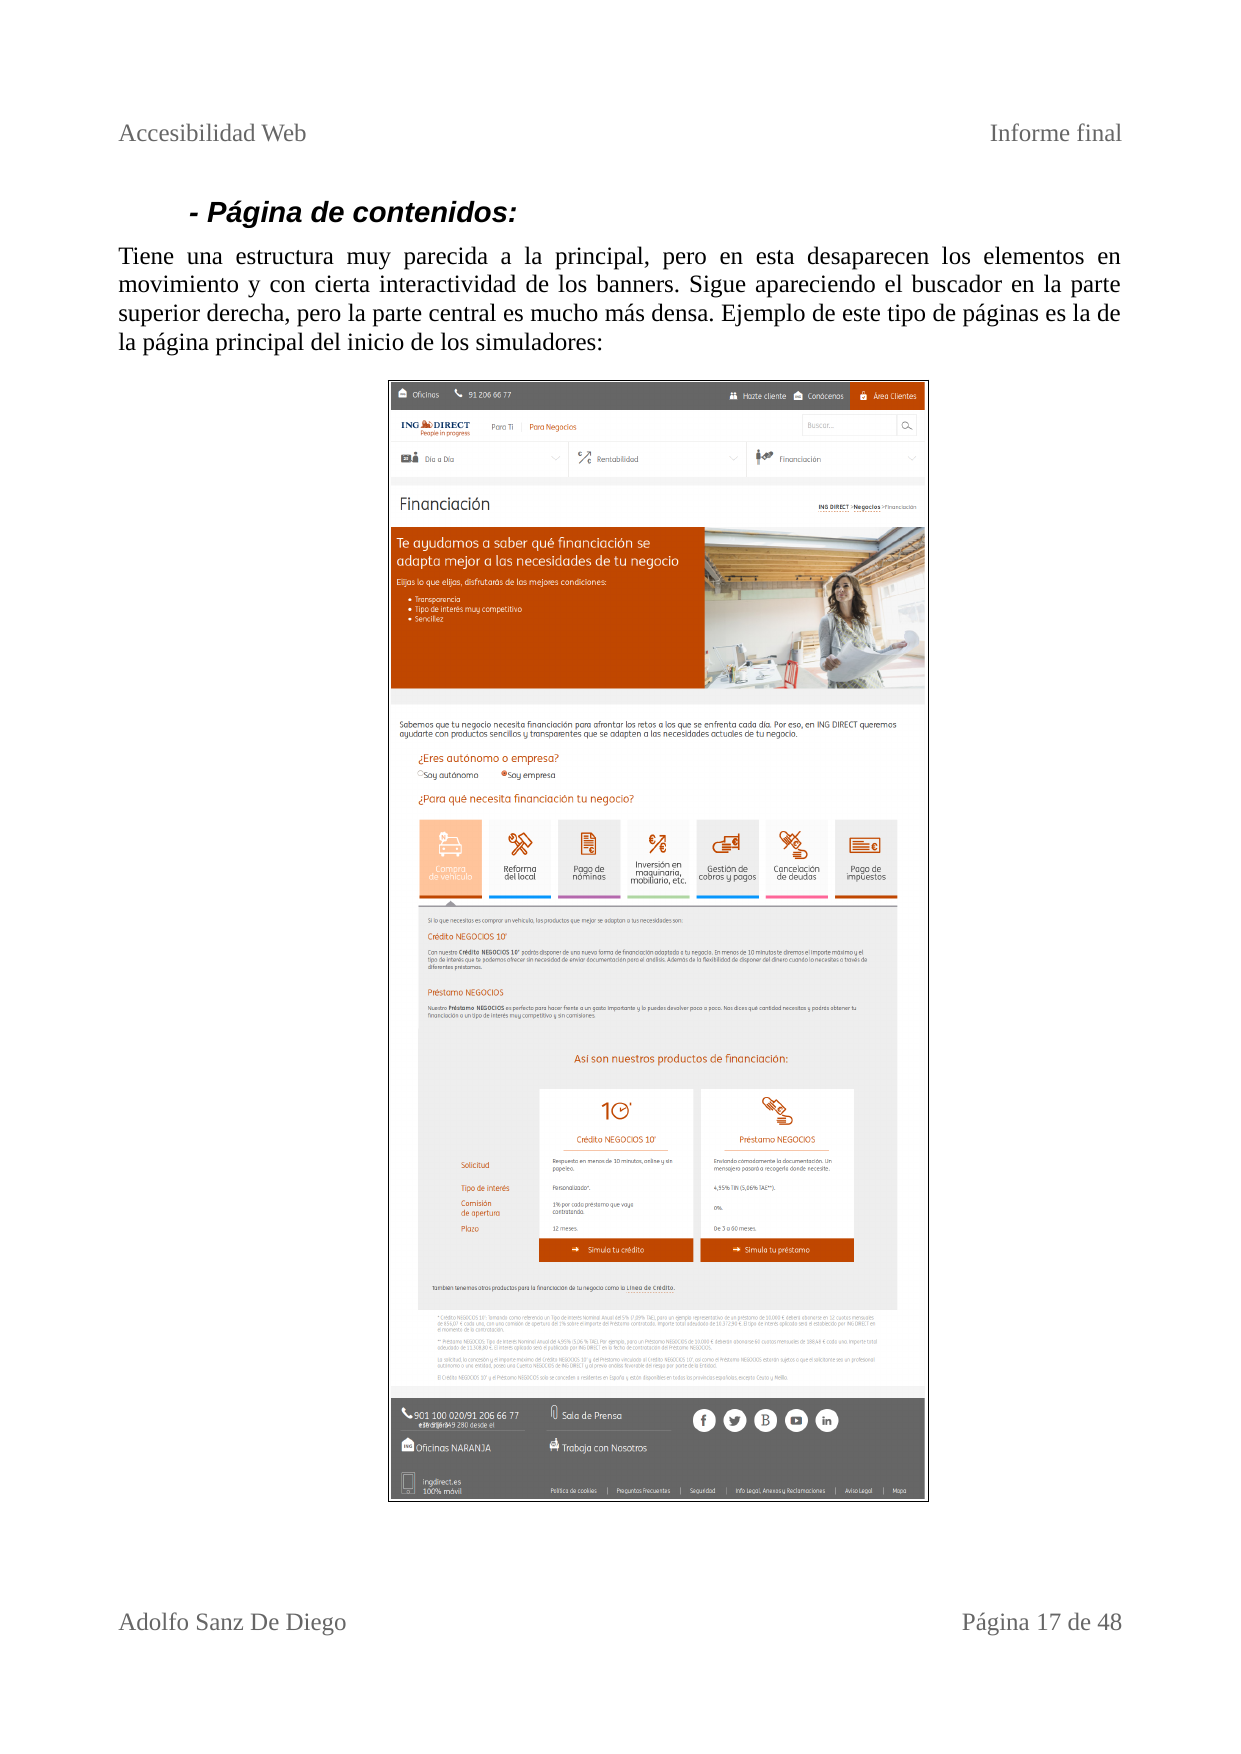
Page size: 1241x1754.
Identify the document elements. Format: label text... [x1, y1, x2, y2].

picture [390, 382, 925, 1499]
subtitle Página de contenidos: [189, 196, 1122, 229]
text Tiene una estructura muy parecida a la principal, pero en esta desaparecen los elementos en movimiento y con cierta interactividad de los banners. Sigue apareciendo el buscador en la parte superior derecha, pero la parte central es mucho más densa. Ejemplo de este tipo de páginas es la de la página principal del inicio de los simuladores: [118, 241, 1122, 356]
